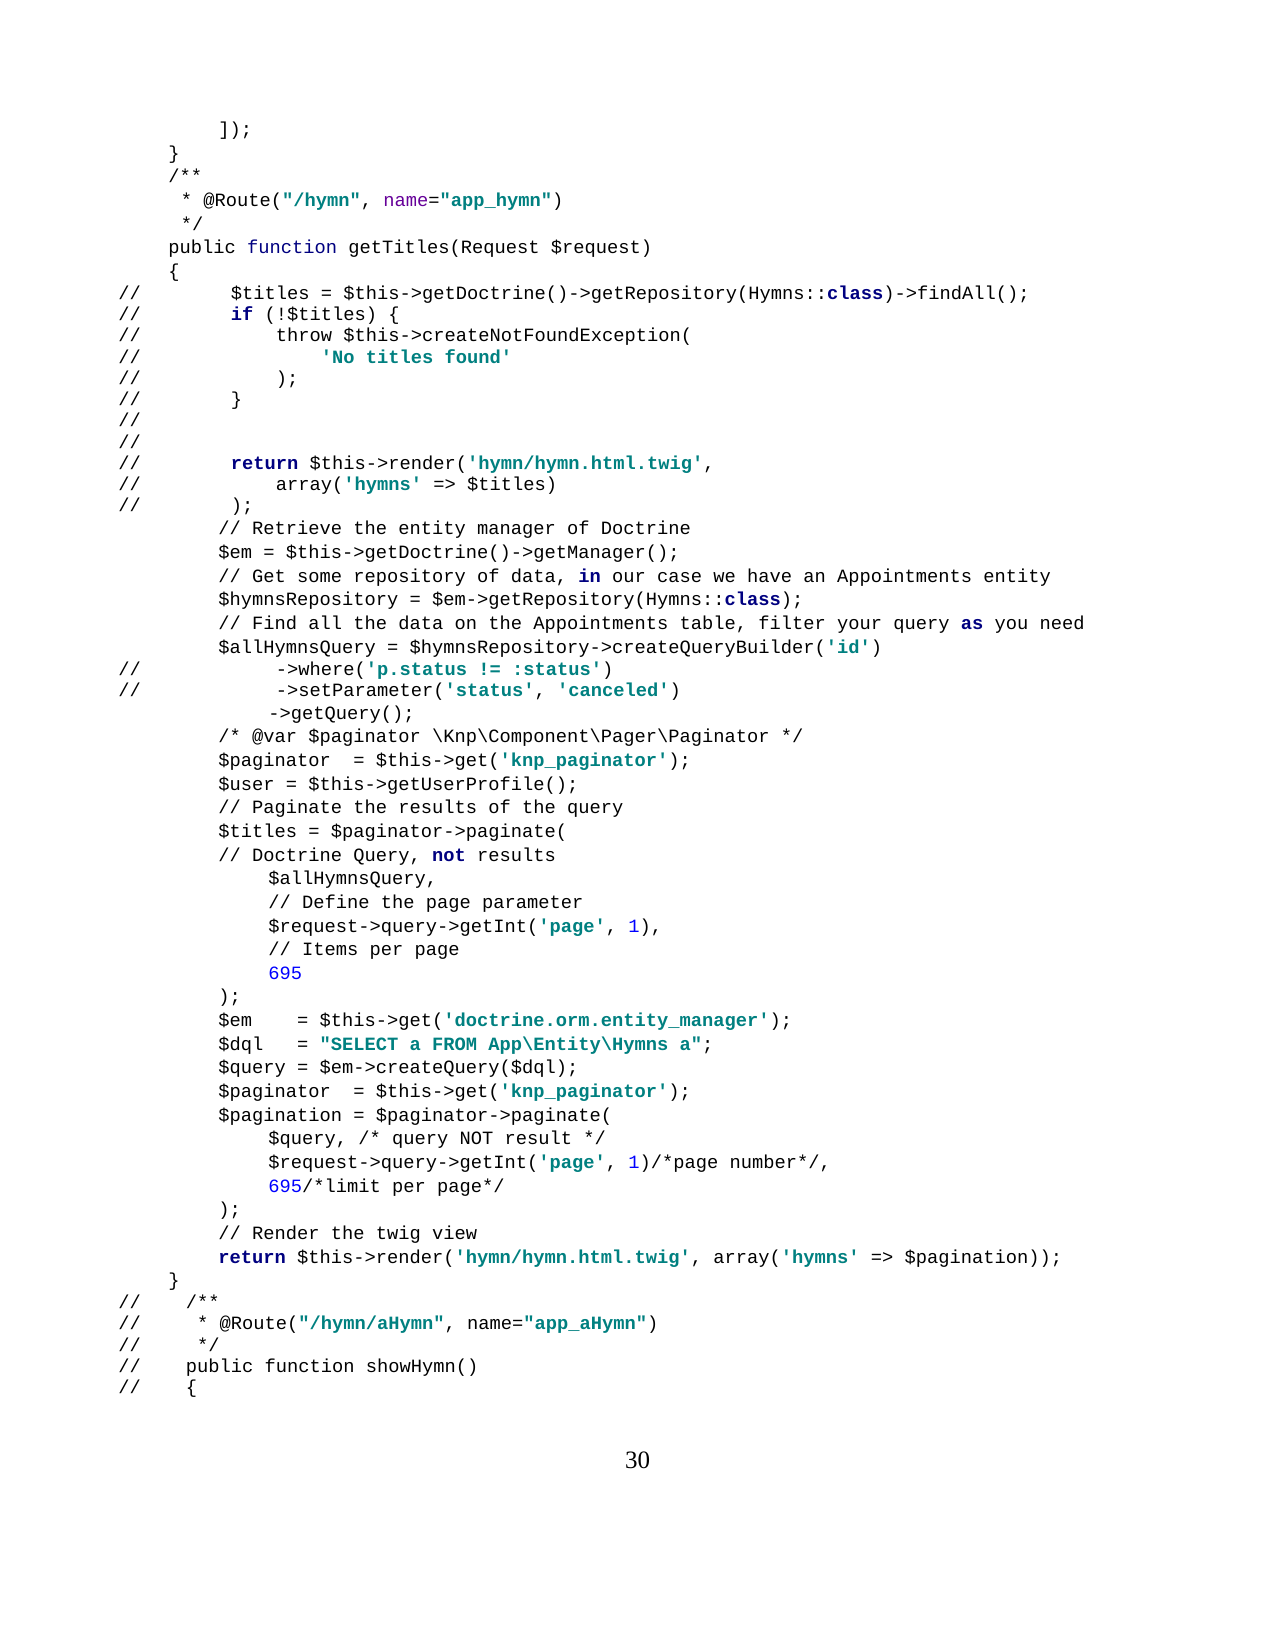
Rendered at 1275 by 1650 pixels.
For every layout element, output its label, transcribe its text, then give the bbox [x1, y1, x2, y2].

text /* @var $paginator \Knp\Component\Pager\Paginator */ [118, 725, 1157, 749]
text // Define the page parameter [118, 891, 1157, 914]
text // Find all the data on the Appointments table, filter your query as you need [118, 612, 1157, 636]
text } [118, 1269, 1157, 1293]
text // ->where('p.status != :status') [118, 659, 1157, 681]
text // Render the twig view [118, 1222, 1157, 1246]
text $dql = "SELECT a FROM App\Entity\Hymns a"; [118, 1033, 1157, 1056]
text // array('hymns' => $titles) [118, 475, 1157, 496]
text $em = $this->get('doctrine.orm.entity_manager'); [118, 1009, 1157, 1033]
text $titles = $paginator->paginate( [118, 820, 1157, 844]
text 695/*limit per page*/ [118, 1175, 1157, 1198]
text // [118, 411, 1157, 432]
text ->getQuery(); [118, 702, 1157, 725]
text public function getTitles(Request $request) [118, 236, 1157, 260]
text return $this->render('hymn/hymn.html.twig', array('hymns' => $pagination)); [118, 1246, 1157, 1269]
text $request->query->getInt('page', 1)/*page number*/, [118, 1151, 1157, 1175]
text * @Route("/hymn", name="app_hymn") [118, 189, 1157, 213]
text $request->query->getInt('page', 1), [118, 914, 1157, 938]
text $query = $em->createQuery($dql); [118, 1056, 1157, 1080]
text $em = $this->getDoctrine()->getManager(); [118, 541, 1157, 565]
text 695 [118, 962, 1157, 986]
text // ); [118, 496, 1157, 517]
text $user = $this->getUserProfile(); [118, 773, 1157, 796]
text // * @Route("/hymn/aHymn", name="app_aHymn") [118, 1314, 1157, 1335]
text $paginator = $this->get('knp_paginator'); [118, 749, 1157, 773]
text // Items per page [118, 938, 1157, 962]
text // if (!$titles) { [118, 305, 1157, 326]
text // return $this->render('hymn/hymn.html.twig', [118, 454, 1157, 475]
text // { [118, 1378, 1157, 1399]
text $paginator = $this->get('knp_paginator'); [118, 1080, 1157, 1104]
text // Retrieve the entity manager of Doctrine [118, 517, 1157, 541]
text // ); [118, 369, 1157, 390]
text // Doctrine Query, not results [118, 844, 1157, 867]
text // Paginate the results of the query [118, 796, 1157, 820]
text { [118, 260, 1157, 284]
text ); [118, 986, 1157, 1009]
text // public function showHymn() [118, 1357, 1157, 1378]
text // */ [118, 1335, 1157, 1357]
text /** [118, 165, 1157, 189]
text } [118, 142, 1157, 165]
text ]); [118, 118, 1157, 142]
text ); [118, 1198, 1157, 1222]
text // /** [118, 1293, 1157, 1314]
text // } [118, 390, 1157, 411]
text $query, /* query NOT result */ [118, 1127, 1157, 1151]
text $hymnsRepository = $em->getRepository(Hymns::class); [118, 588, 1157, 612]
text $allHymnsQuery = $hymnsRepository->createQueryBuilder('id') [118, 636, 1157, 659]
text // throw $this->createNotFoundException( [118, 326, 1157, 347]
text // [118, 432, 1157, 454]
text $pagination = $paginator->paginate( [118, 1104, 1157, 1127]
text // Get some repository of data, in our case we have an Appointments entity [118, 565, 1157, 588]
text // $titles = $this->getDoctrine()->getRepository(Hymns::class)->findAll(); [118, 284, 1157, 305]
text */ [118, 213, 1157, 236]
text // 'No titles found' [118, 347, 1157, 369]
text // ->setParameter('status', 'canceled') [118, 681, 1157, 702]
text $allHymnsQuery, [118, 867, 1157, 891]
